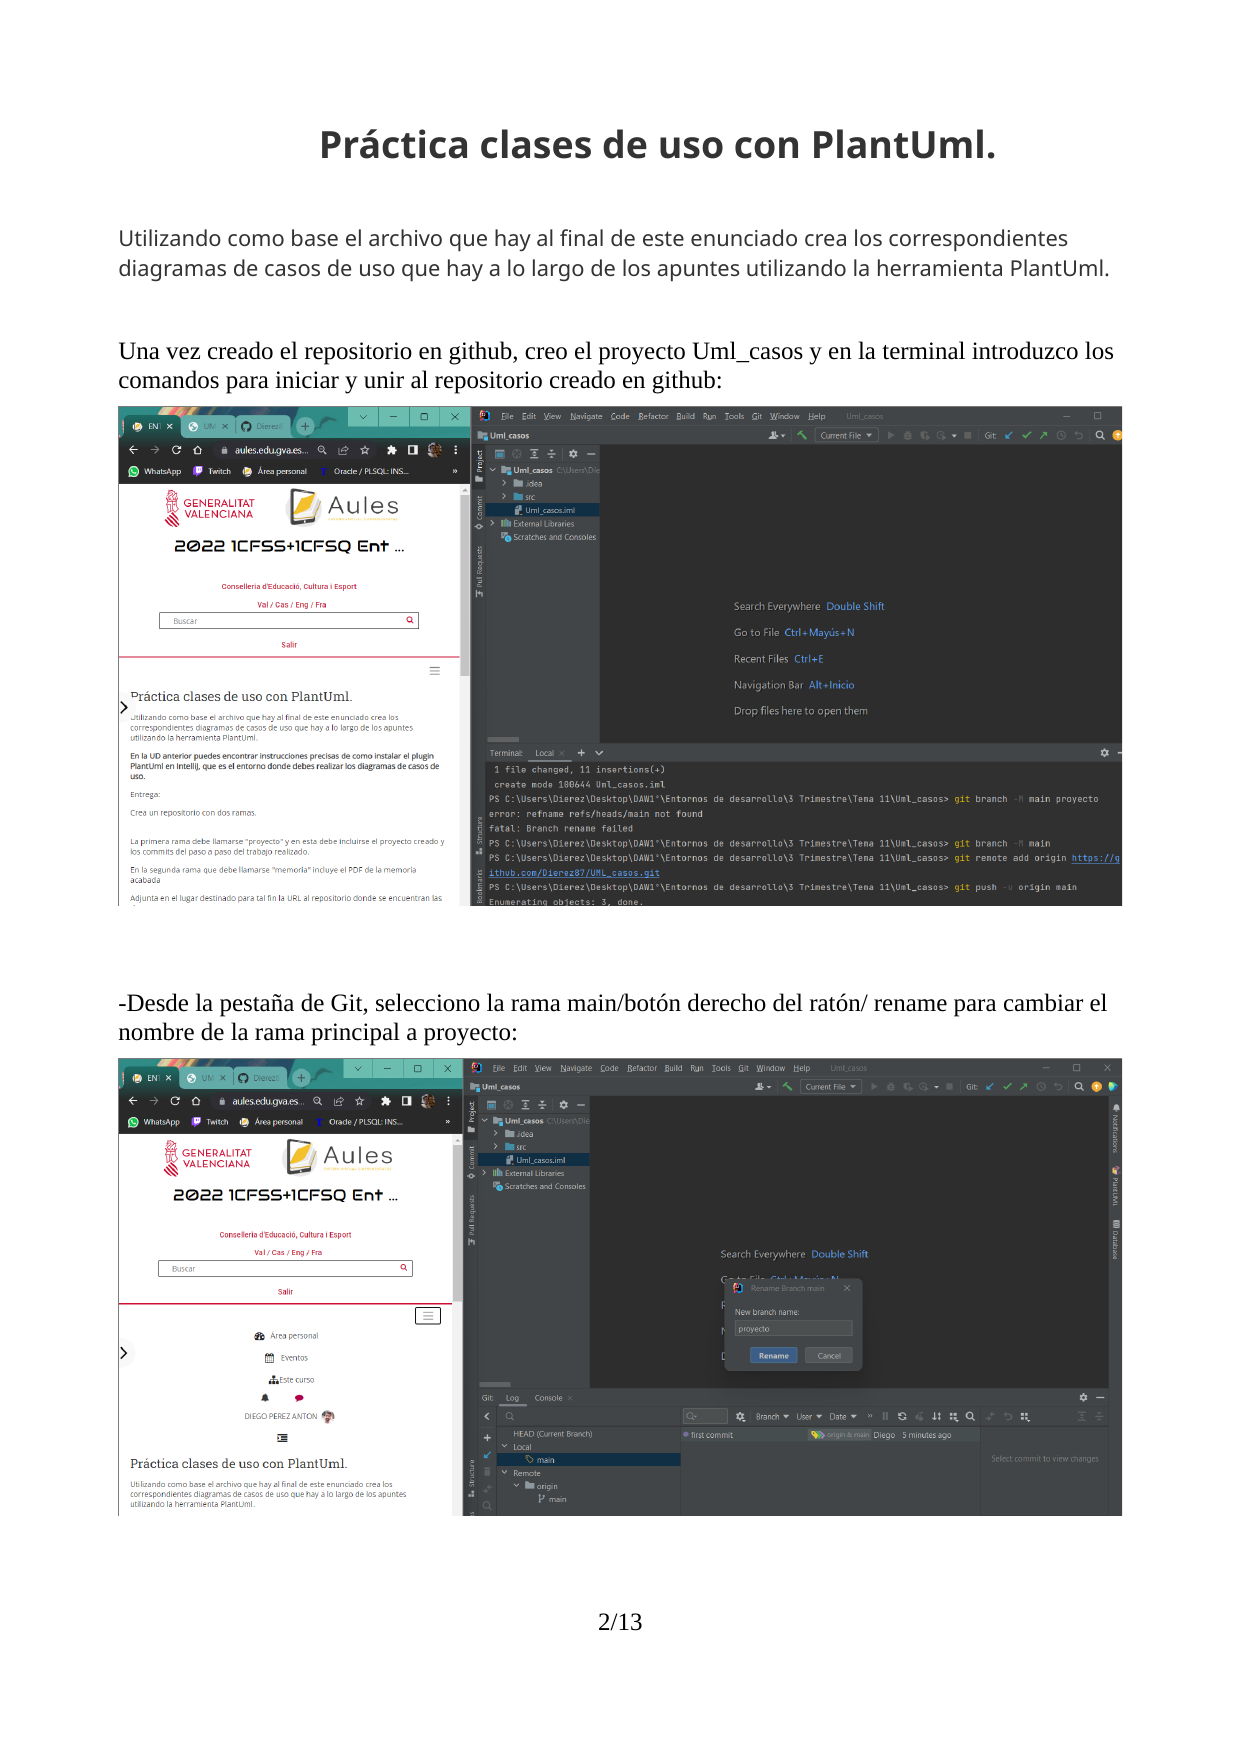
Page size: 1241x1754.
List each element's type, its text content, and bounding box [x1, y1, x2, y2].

text -Desde la pestaña de Git, selecciono la rama main/botón derecho del ratón/ rename para cambiar el nombre de la rama principal a proyecto: [118, 988, 1122, 1046]
text Utilizando como base el archivo que hay al final de este enunciado crea los correspondientes diagramas de casos de uso que hay a lo largo de los apuntes utilizando la herramienta PlantUml. [118, 223, 1122, 282]
subtitle Práctica clases de uso con PlantUml. [156, 118, 1122, 169]
picture [118, 406, 1123, 906]
picture [118, 1058, 1123, 1516]
text Una vez creado el repositorio en github, creo el proyecto Uml_casos y en la terminal introduzco los comandos para iniciar y unir al repositorio creado en github: [118, 336, 1122, 394]
